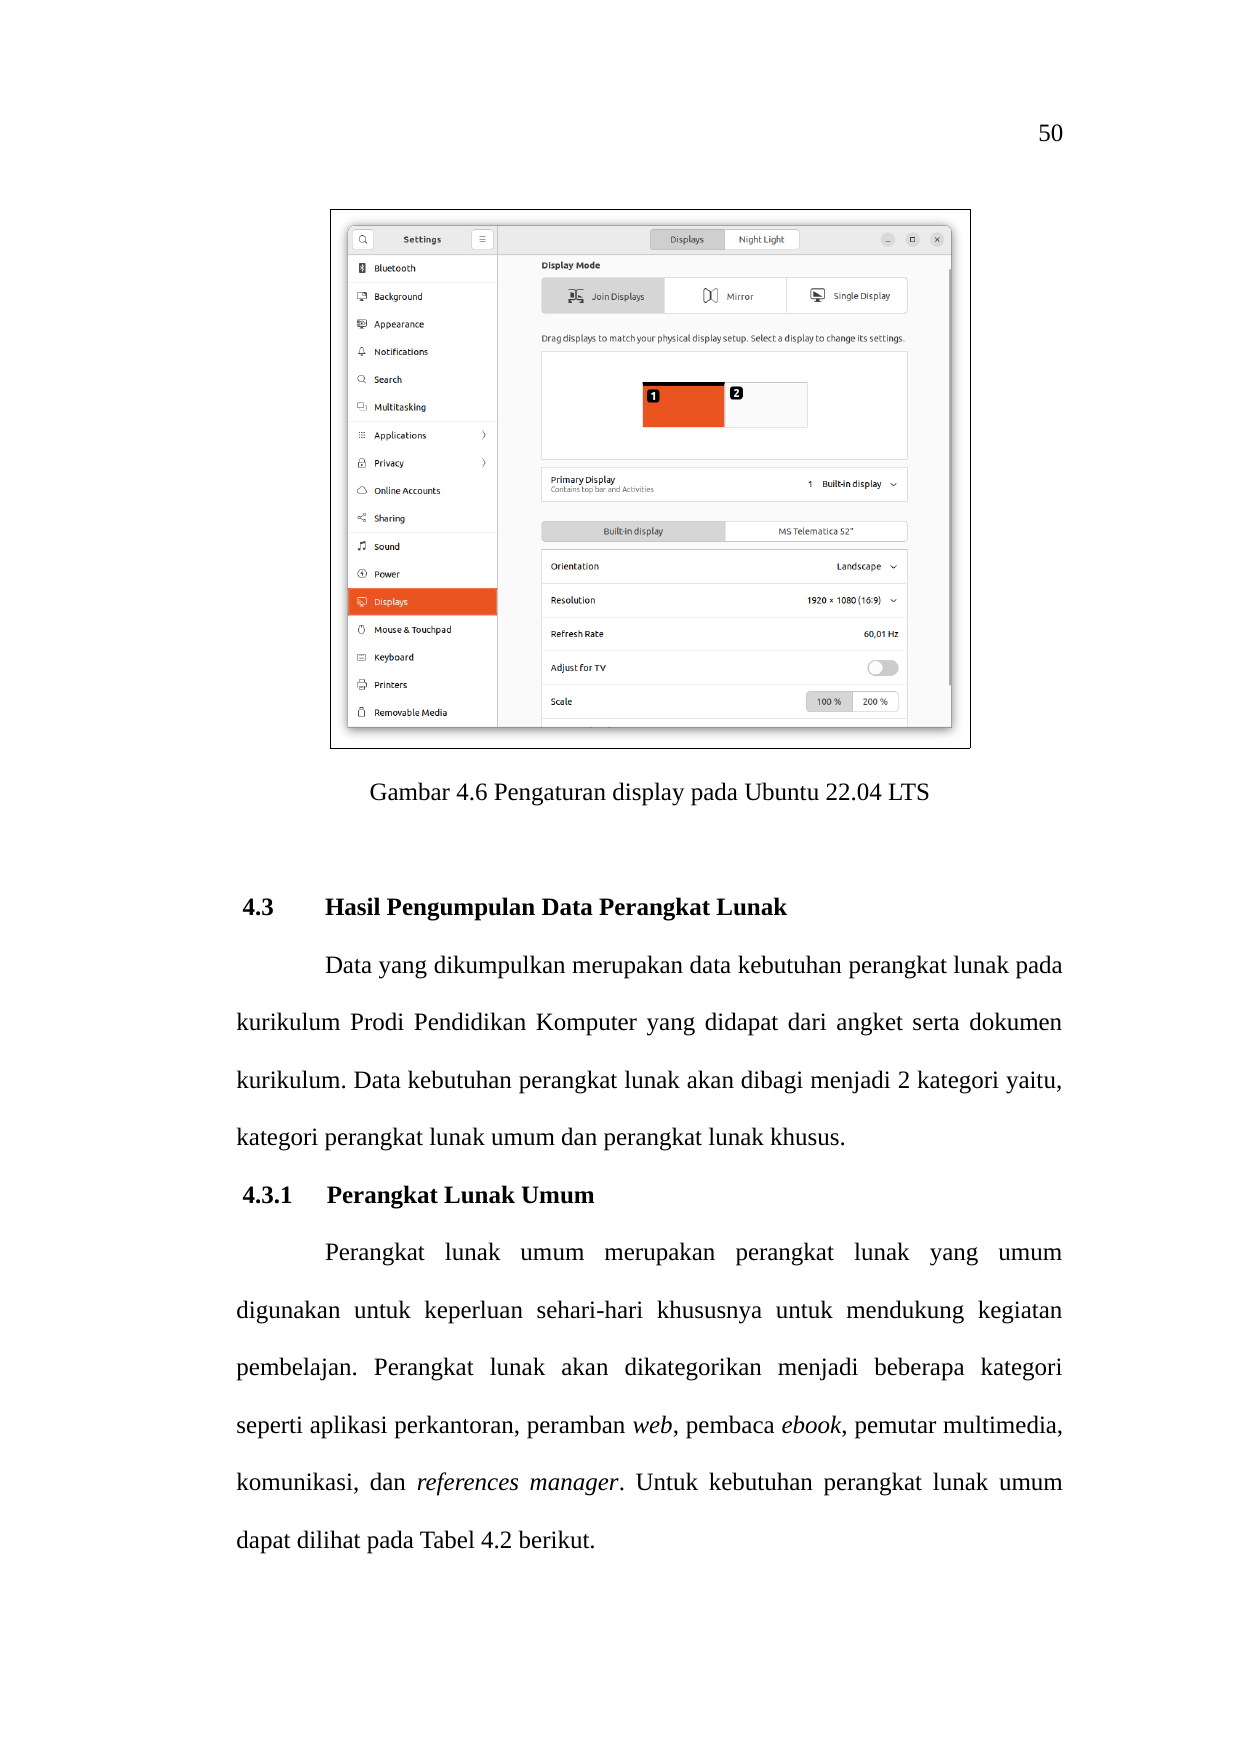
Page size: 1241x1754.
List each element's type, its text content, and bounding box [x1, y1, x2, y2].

subtitle Perangkat lunak umum [236, 1180, 1063, 1208]
text Perangkat lunak umum merupakan perangkat lunak yang umum digunakan untuk keperluan sehari-hari khususnya untuk mendukung kegiatan pembelajan. Perangkat lunak akan dikategorikan menjadi beberapa kategori seperti aplikasi perkantoran, peramban web, pembaca ebook, pemutar multimedia, komunikasi, dan references manager. Untuk kebutuhan perangkat lunak umum dapat dilihat pada Tabel 4.2 berikut. [236, 1237, 1063, 1553]
subtitle Hasil Pengumpulan Data Perangkat Lunak [236, 892, 1063, 921]
picture [332, 211, 967, 745]
text Gambar 4.6 Pengaturan display pada Ubuntu 22.04 LTS [239, 238, 1060, 806]
text Data yang dikumpulkan merupakan data kebutuhan perangkat lunak pada kurikulum Prodi Pendidikan Komputer yang didapat dari angket serta dokumen kurikulum. Data kebutuhan perangkat lunak akan dibagi menjadi 2 kategori yaitu, kategori perangkat lunak umum dan perangkat lunak khusus. [236, 950, 1063, 1151]
